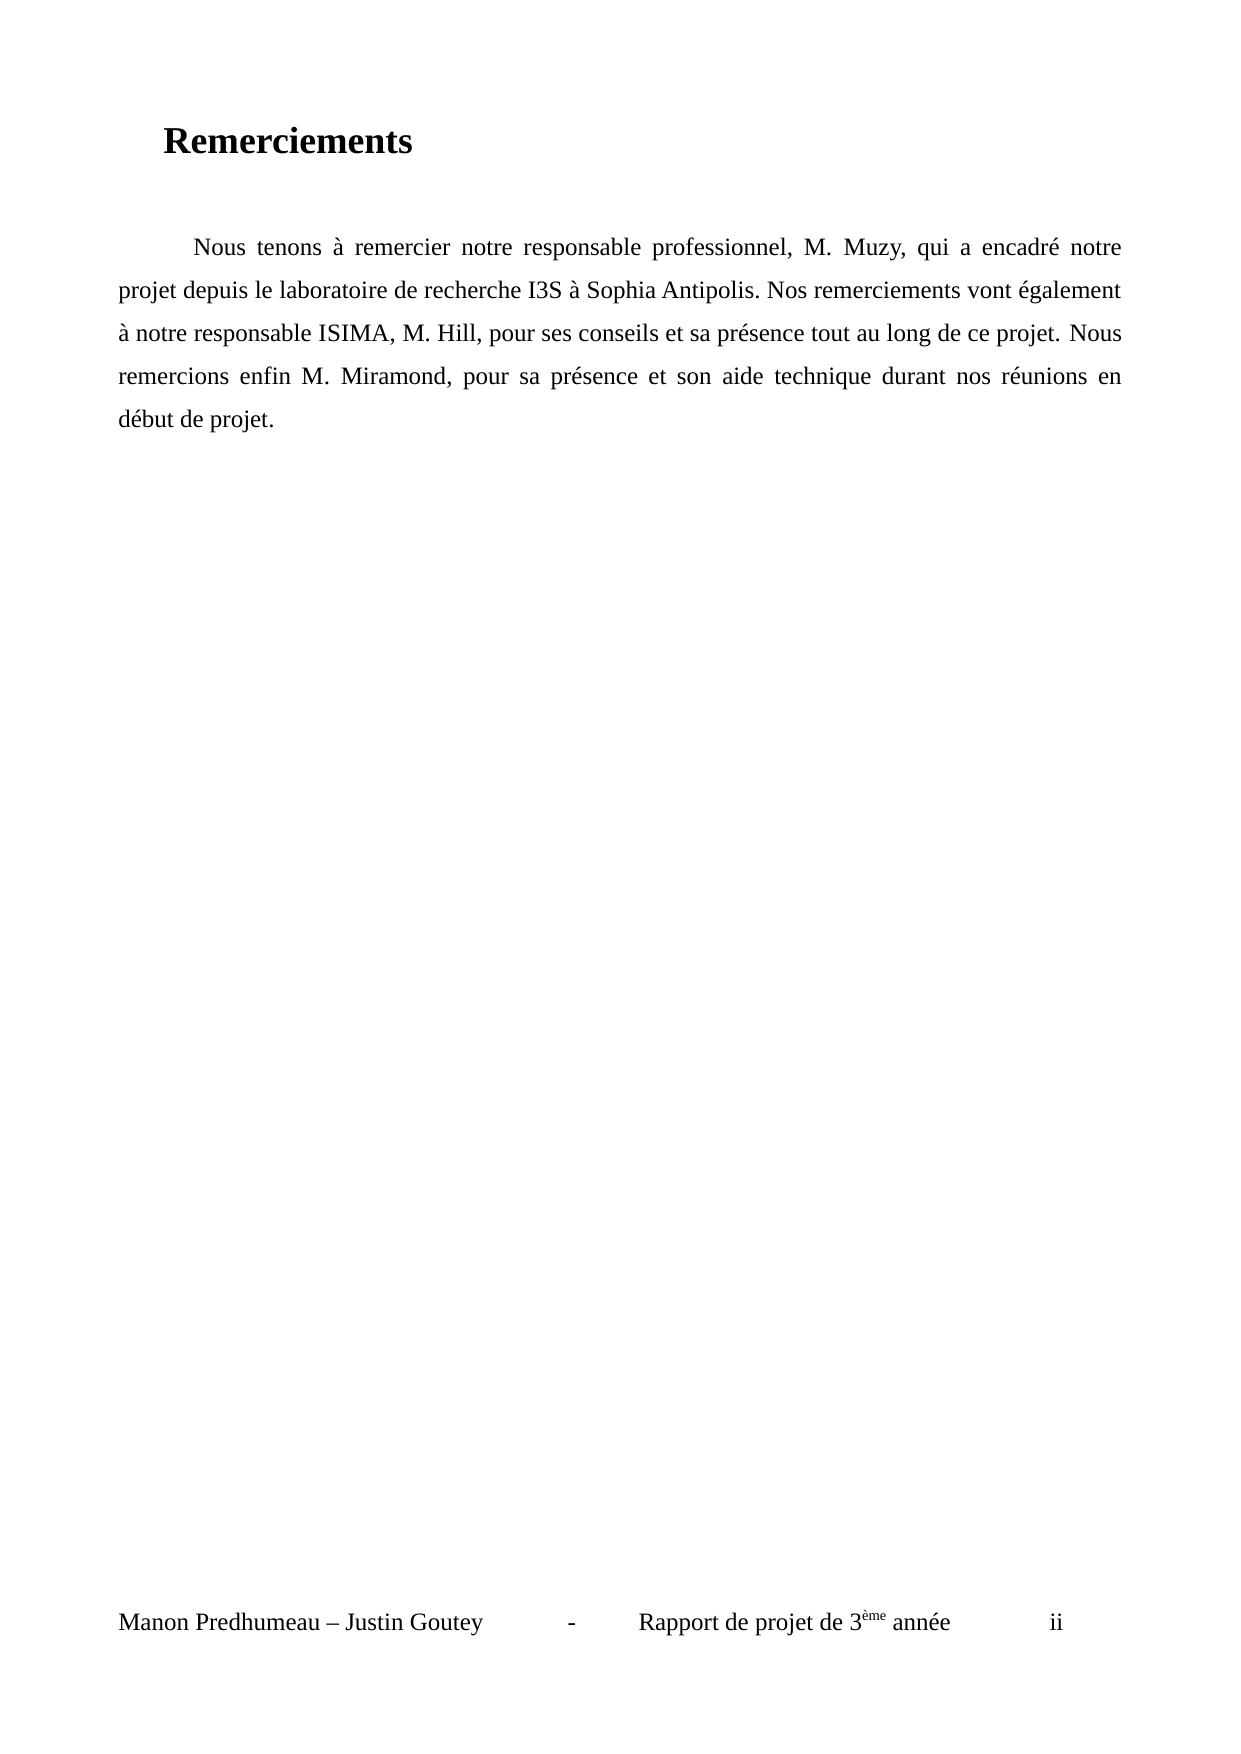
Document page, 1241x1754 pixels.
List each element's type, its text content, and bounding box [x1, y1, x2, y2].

subtitle Remerciements [118, 118, 1122, 162]
text Nous tenons à remercier notre responsable professionnel, M. Muzy, qui a encadré notre projet depuis le laboratoire de recherche I3S à Sophia Antipolis. Nos remerciements vont également à notre responsable ISIMA, M. Hill, pour ses conseils et sa présence tout au long de ce projet. Nous remercions enfin M. Miramond, pour sa présence et son aide technique durant nos réunions en début de projet. [118, 232, 1122, 433]
